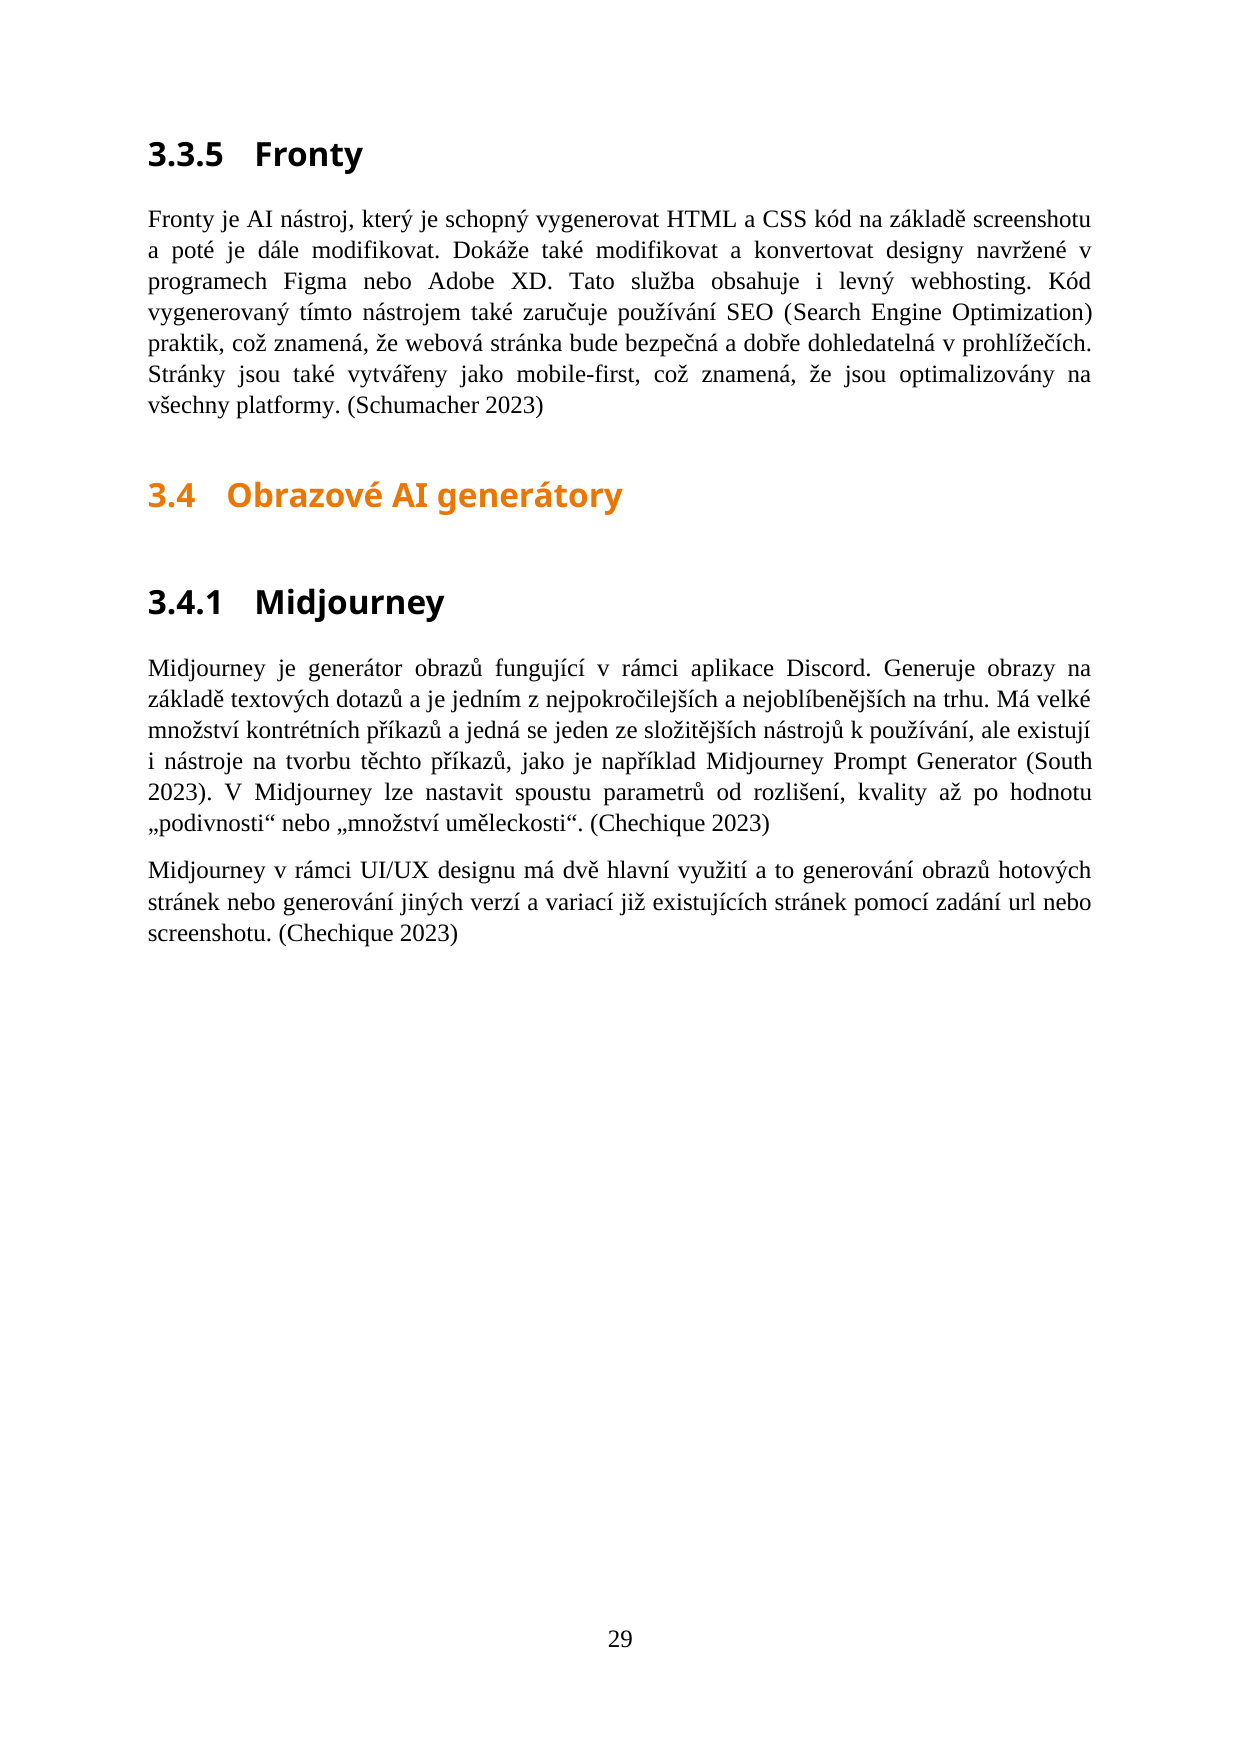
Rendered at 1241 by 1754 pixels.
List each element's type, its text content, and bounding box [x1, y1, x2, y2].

subtitle Fronty [148, 130, 1092, 176]
subtitle Obrazové AI generátory [148, 471, 1092, 517]
text Fronty je AI nástroj, který je schopný vygenerovat HTML a CSS kód na základě screenshotu a poté je dále modifikovat. Dokáže také modifikovat a konvertovat designy navržené v programech Figma nebo Adobe XD. Tato služba obsahuje i levný webhosting. Kód vygenerovaný tímto nástrojem také zaručuje používání SEO (Search Engine Optimization) praktik, což znamená, že webová stránka bude bezpečná a dobře dohledatelná v prohlížečích. Stránky jsou také vytvářeny jako mobile-first, což znamená, že jsou optimalizovány na všechny platformy. (Schumacher 2023) [148, 204, 1092, 419]
text Midjourney je generátor obrazů fungující v rámci aplikace Discord. Generuje obrazy na základě textových dotazů a je jedním z nejpokročilejších a nejoblíbenějších na trhu. Má velké množství kontrétních příkazů a jedná se jeden ze složitějších nástrojů k používání, ale existují i nástroje na tvorbu těchto příkazů, jako je například Midjourney Prompt Generator (South 2023). V Midjourney lze nastavit spoustu parametrů od rozlišení, kvality až po hodnotu „podivnosti“ nebo „množství uměleckosti“. (Chechique 2023) [148, 653, 1092, 837]
text Midjourney v rámci UI/UX designu má dvě hlavní využití a to generování obrazů hotových stránek nebo generování jiných verzí a variací již existujících stránek pomocí zadání url nebo screenshotu. (Chechique 2023) [148, 856, 1092, 946]
subtitle Midjourney [148, 579, 1092, 624]
